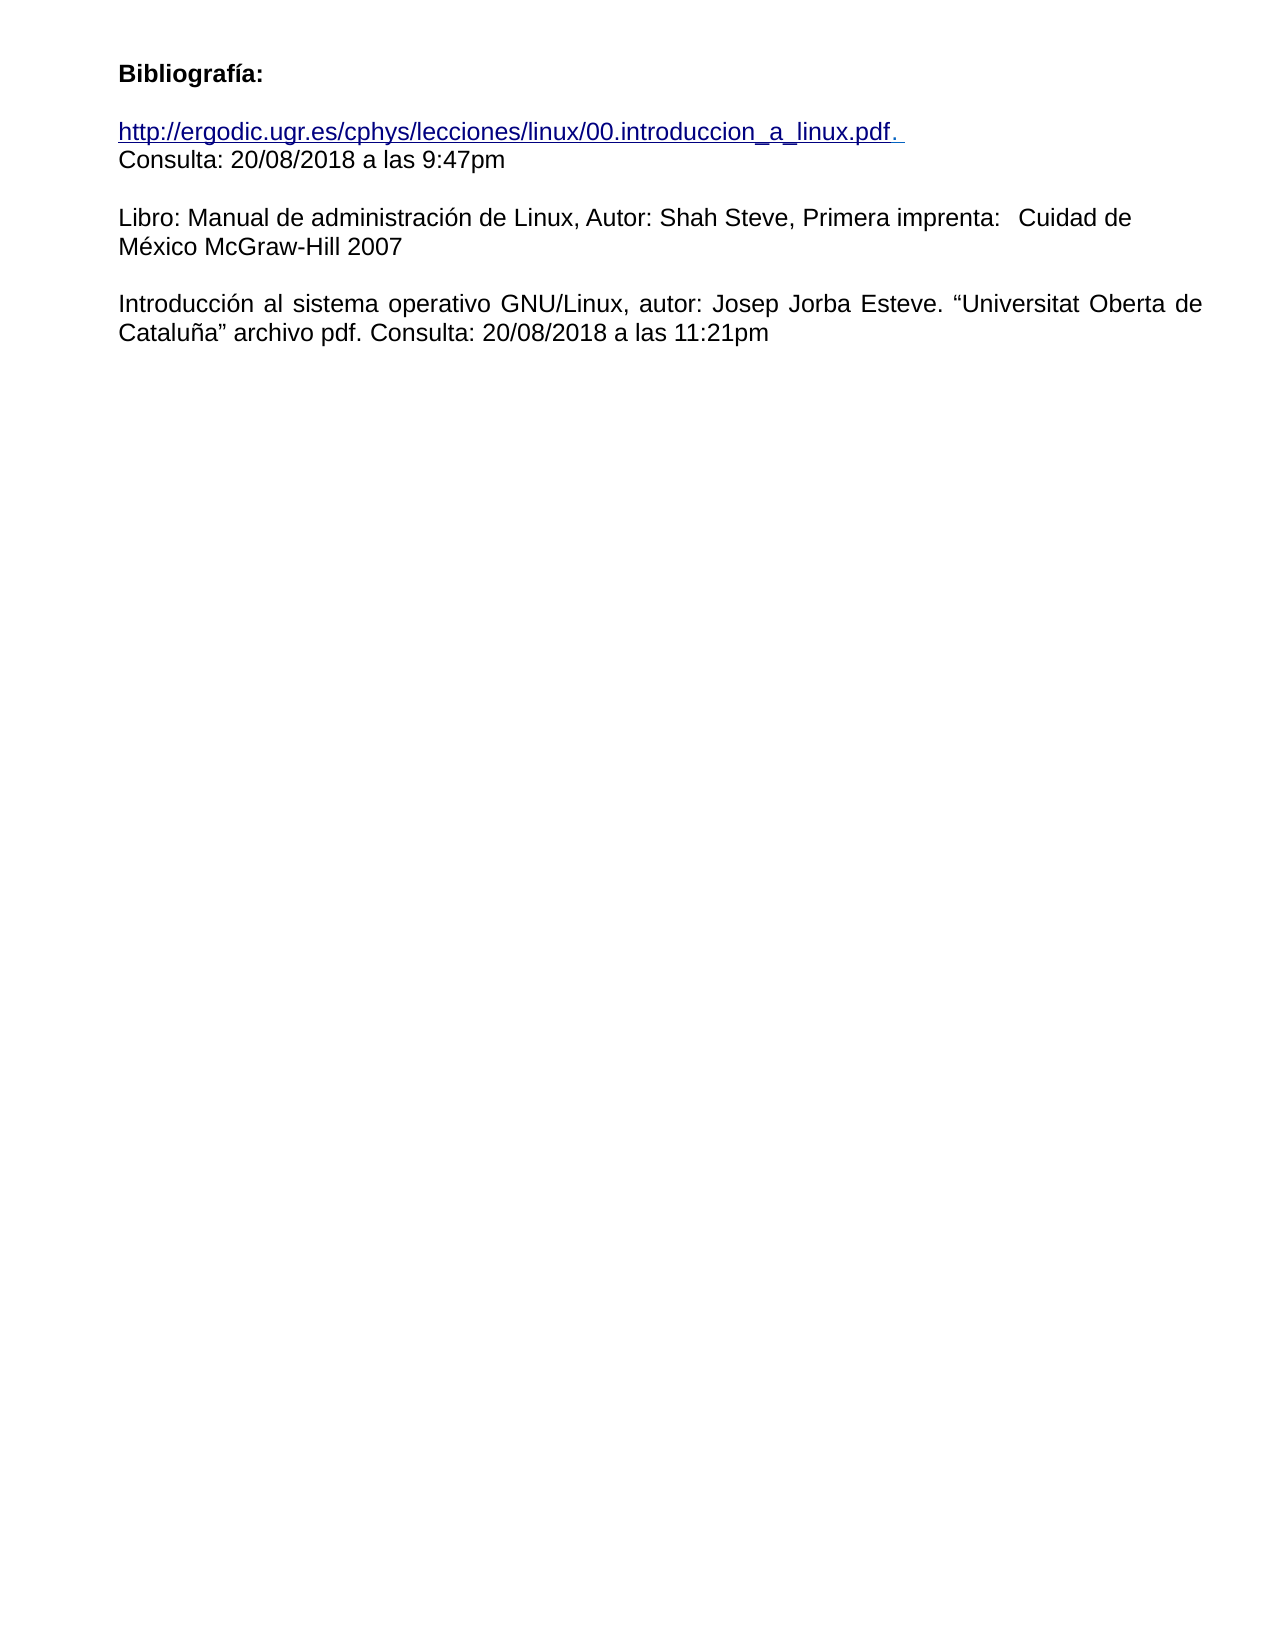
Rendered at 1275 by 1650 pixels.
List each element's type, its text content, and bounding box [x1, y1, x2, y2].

text http://ergodic.ugr.es/cphys/lecciones/linux/00.introduccion_a_linux.pdf. [118, 117, 1205, 145]
text Libro: Manual de administración de Linux, Autor: Shah Steve, Primera imprenta: Cuidad de México McGraw-Hill 2007 [118, 203, 1205, 260]
text Bibliografía: [118, 59, 1205, 88]
text Consulta: 20/08/2018 a las 9:47pm [118, 145, 1205, 174]
text Introducción al sistema operativo GNU/Linux, autor: Josep Jorba Esteve. “Universitat Oberta de Cataluña” archivo pdf. Consulta: 20/08/2018 a las 11:21pm [118, 289, 1205, 347]
